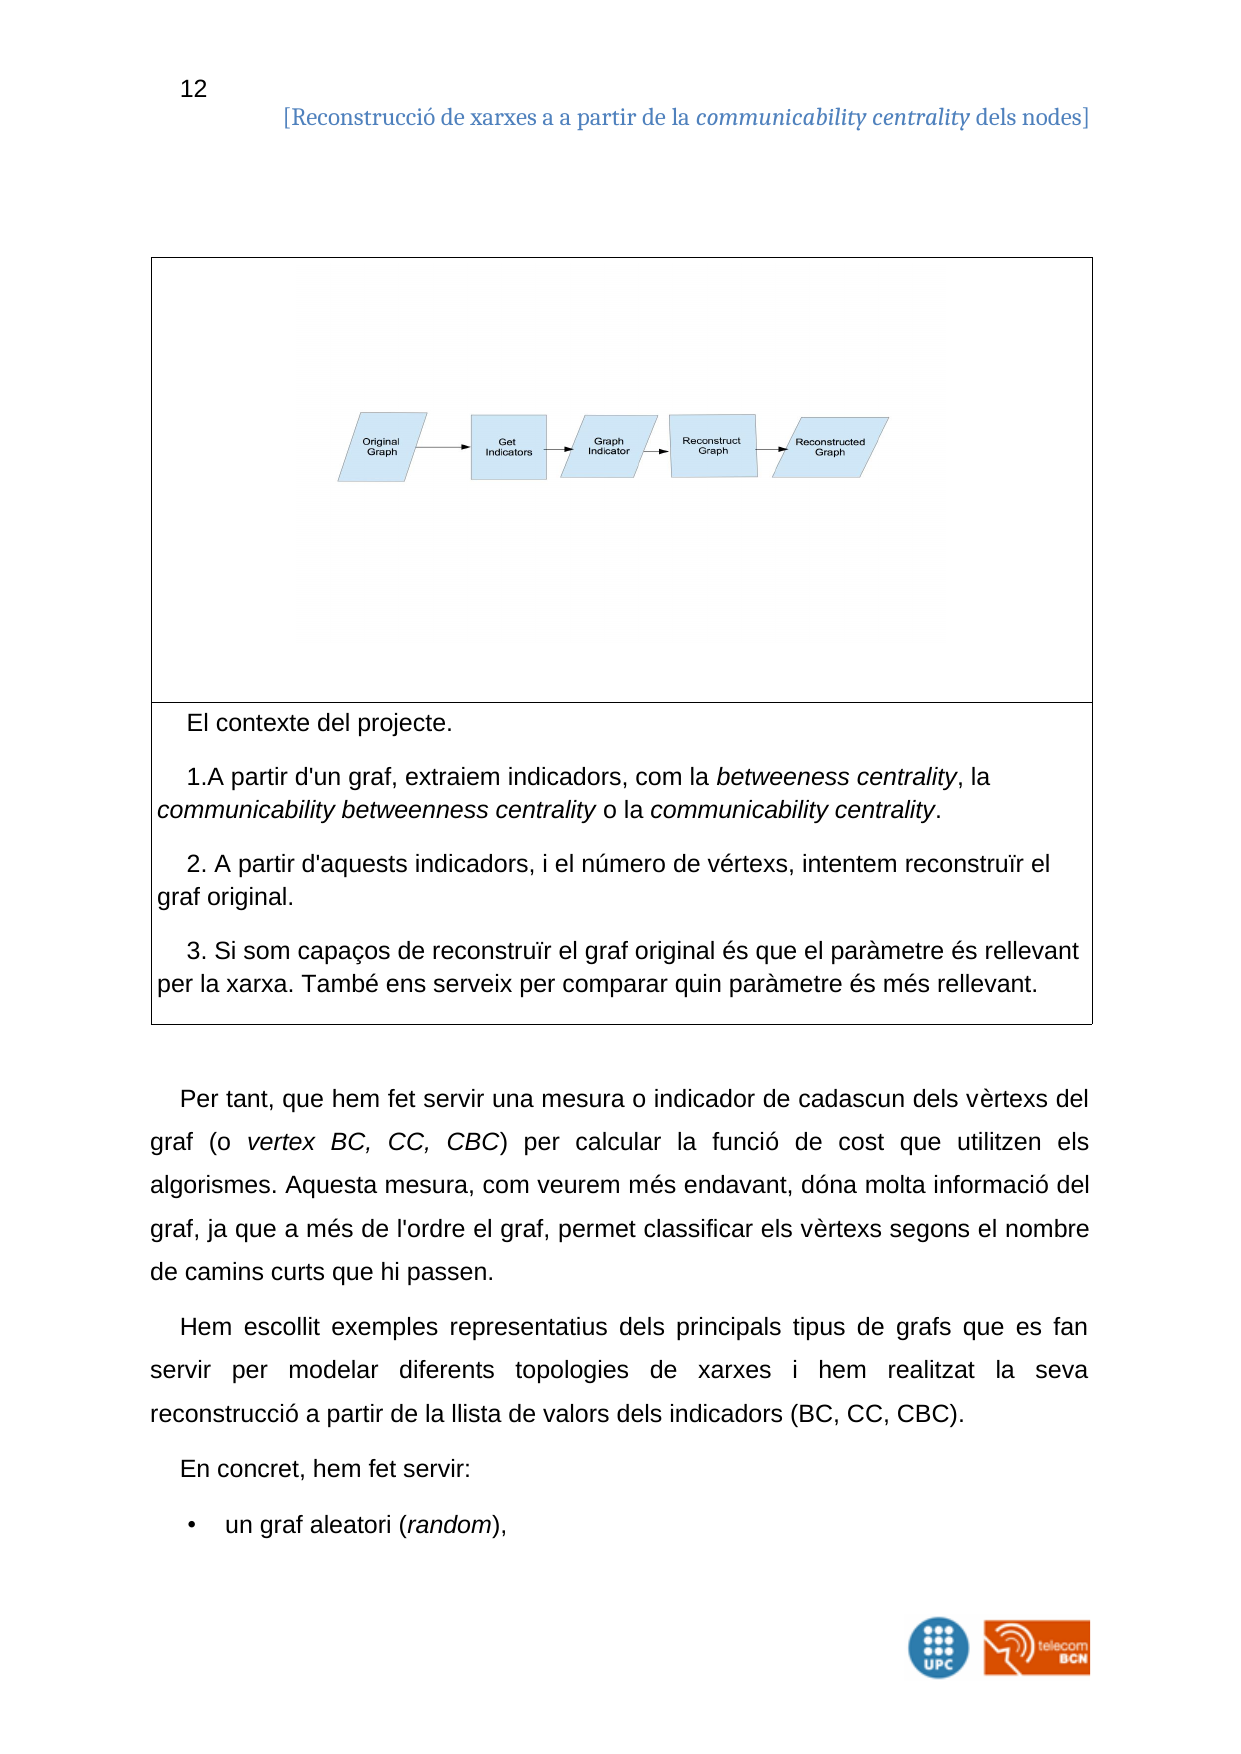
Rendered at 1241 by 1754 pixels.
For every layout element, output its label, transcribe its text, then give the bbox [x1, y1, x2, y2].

table_header [152, 258, 1092, 702]
text Hem escollit exemples representatius dels principals tipus de grafs que es fan servir per modelar diferents topologies de xarxes i hem realitzat la seva reconstrucció a partir de la llista de valors dels indicadors (BC, CC, CBC). [150, 1312, 1090, 1427]
table_cell El contexte del projecte. 1.A partir d'un graf, extraiem indicadors, com la betweeness centrality, la communicability betweenness centrality o la communicability centrality. 2. A partir d'aquests indicadors, i el número de vértexs, intentem reconstruïr el graf original. 3. Si som capaços de reconstruïr el graf original és que el paràmetre és rellevant per la xarxa. També ens serveix per comparar quin paràmetre és més rellevant. [152, 703, 1092, 1024]
picture [296, 263, 947, 643]
text Per tant, que hem fet servir una mesura o indicador de cadascun dels vèrtexs del graf (o vertex BC, CC, CBC) per calcular la funció de cost que utilitzen els algorismes. Aquesta mesura, com veurem més endavant, dóna molta informació del graf, ja que a més de l'ordre el graf, permet classificar els vèrtexs segons el nombre de camins curts que hi passen. [150, 1084, 1090, 1285]
list un graf aleatori (random), [187, 1510, 1090, 1539]
picture [904, 1614, 1091, 1681]
text En concret, hem fet servir: [150, 1454, 1090, 1483]
